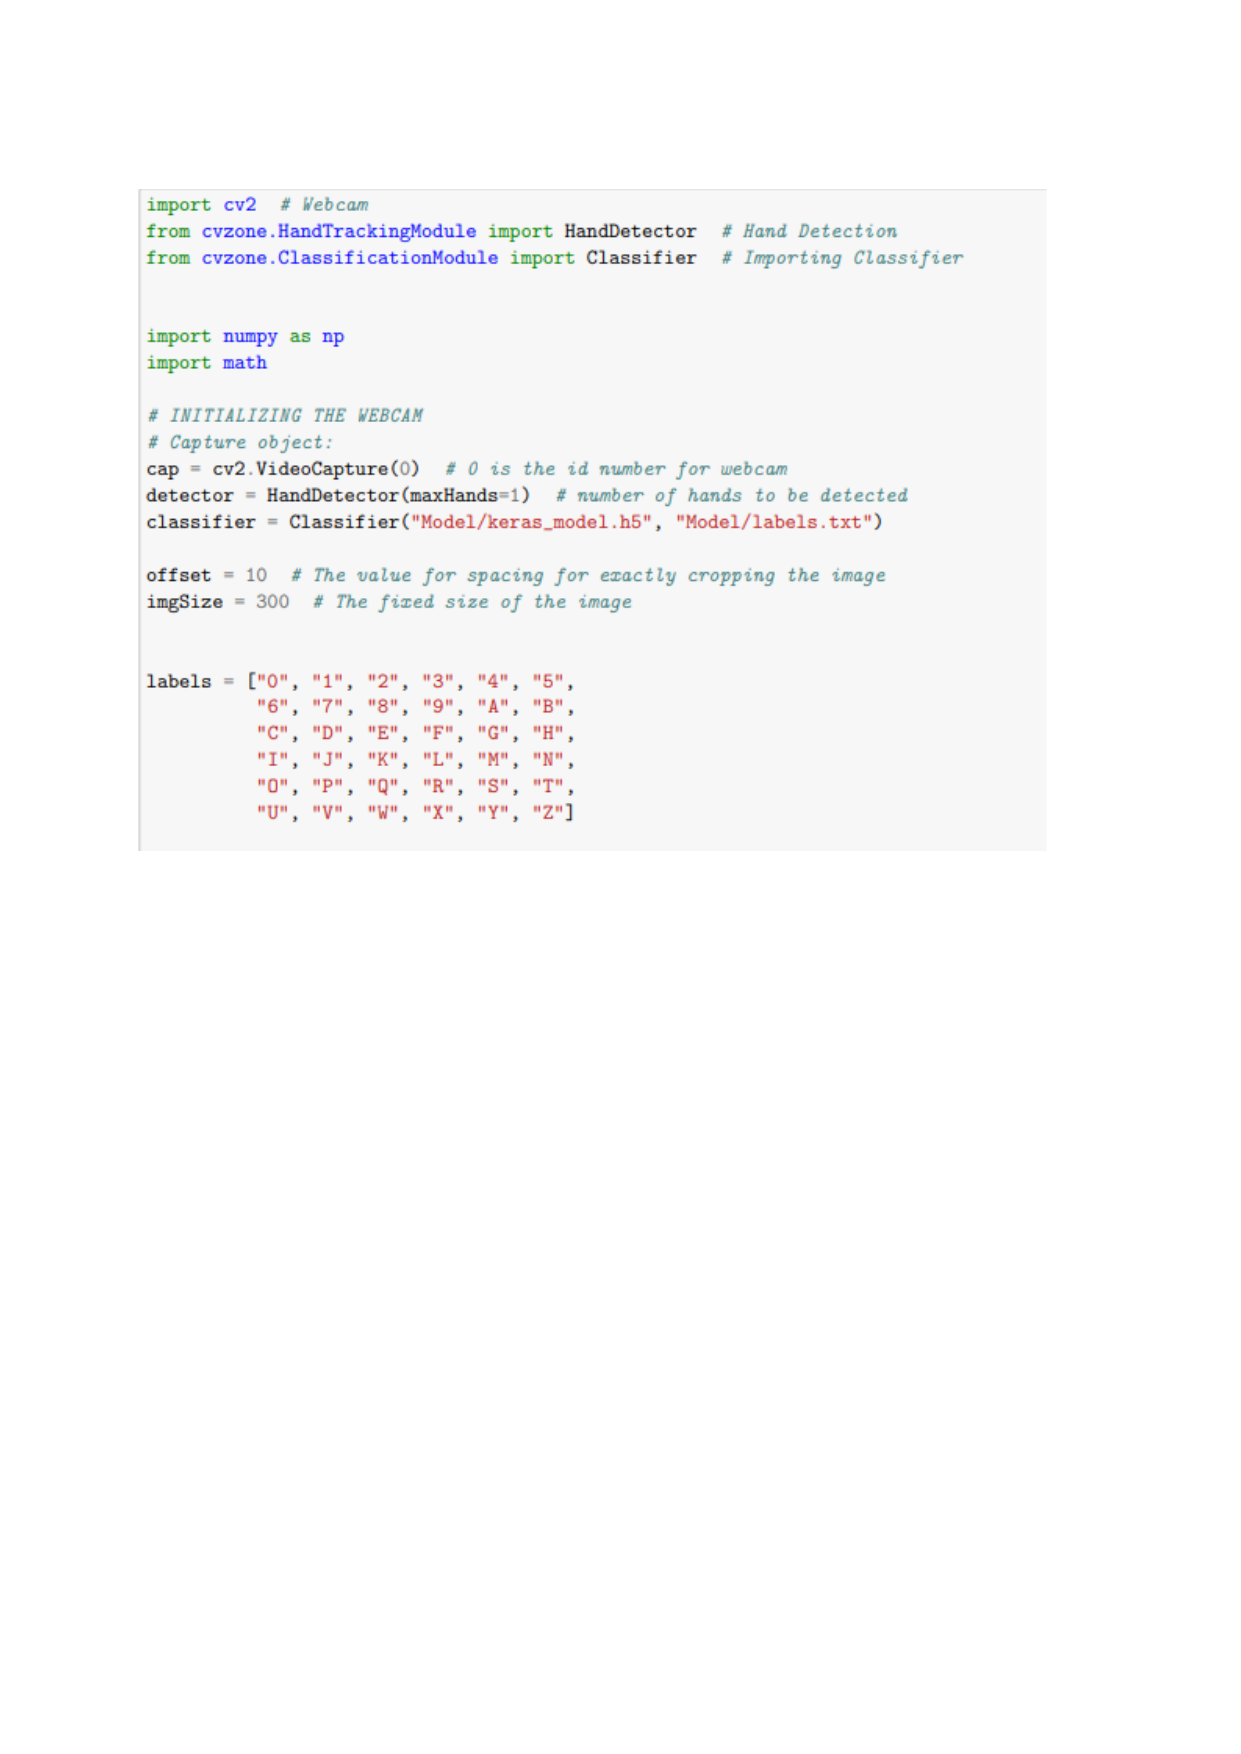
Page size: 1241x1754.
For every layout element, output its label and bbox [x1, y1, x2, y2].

picture [137, 189, 1047, 851]
